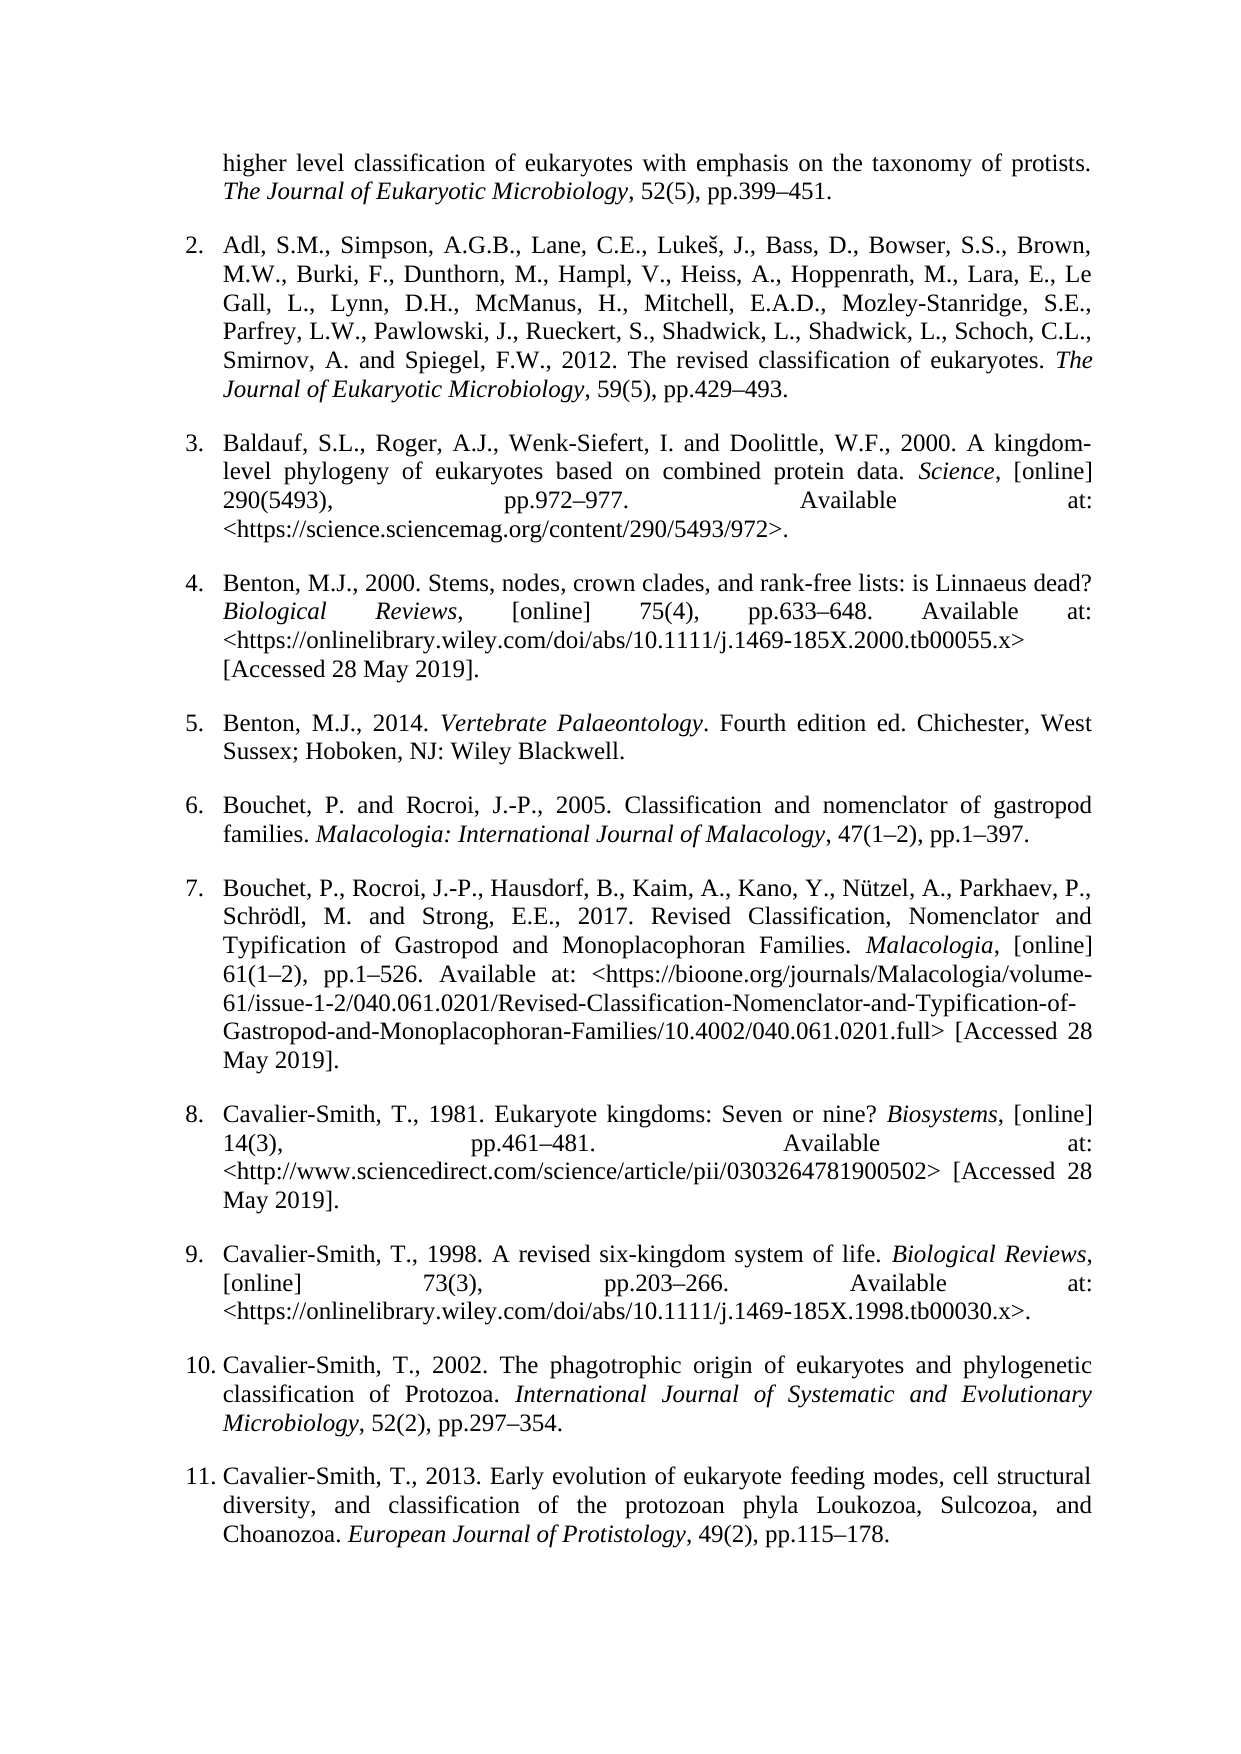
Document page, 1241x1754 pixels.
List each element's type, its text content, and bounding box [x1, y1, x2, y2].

list Cavalier-Smith, T., 2002. The phagotrophic origin of eukaryotes and phylogenetic classification of Protozoa. International Journal of Systematic and Evolutionary Microbiology, 52(2), pp.297–354. [185, 1350, 1093, 1436]
list Cavalier-Smith, T., 1981. Eukaryote kingdoms: Seven or nine? Biosystems, [online] 14(3), pp.461–481. Available at: <http://www.sciencedirect.com/science/article/pii/0303264781900502> [Accessed 28 May 2019]. [185, 1099, 1093, 1214]
list Adl, S.M., Simpson, A.G.B., Lane, C.E., Lukeš, J., Bass, D., Bowser, S.S., Brown, M.W., Burki, F., Dunthorn, M., Hampl, V., Heiss, A., Hoppenrath, M., Lara, E., Le Gall, L., Lynn, D.H., McManus, H., Mitchell, E.A.D., Mozley-Stanridge, S.E., Parfrey, L.W., Pawlowski, J., Rueckert, S., Shadwick, L., Shadwick, L., Schoch, C.L., Smirnov, A. and Spiegel, F.W., 2012. The revised classification of eukaryotes. The Journal of Eukaryotic Microbiology, 59(5), pp.429–493. [185, 230, 1093, 403]
list Bouchet, P., Rocroi, J.-P., Hausdorf, B., Kaim, A., Kano, Y., Nützel, A., Parkhaev, P., Schrödl, M. and Strong, E.E., 2017. Revised Classification, Nomenclator and Typification of Gastropod and Monoplacophoran Families. Malacologia, [online] 61(1–2), pp.1–526. Available at: <https://bioone.org/journals/Malacologia/volume-61/issue-1-2/040.061.0201/Revised-Classification-Nomenclator-and-Typification-of-Gastropod-and-Monoplacophoran-Families/10.4002/040.061.0201.full> [Accessed 28 May 2019]. [185, 873, 1093, 1074]
list Cavalier-Smith, T., 1998. A revised six-kingdom system of life. Biological Reviews, [online] 73(3), pp.203–266. Available at: <https://onlinelibrary.wiley.com/doi/abs/10.1111/j.1469-185X.1998.tb00030.x>. [185, 1239, 1093, 1325]
list Benton, M.J., 2014. Vertebrate Palaeontology. Fourth edition ed. Chichester, West Sussex; Hoboken, NJ: Wiley Blackwell. [185, 708, 1093, 765]
list Benton, M.J., 2000. Stems, nodes, crown clades, and rank-free lists: is Linnaeus dead? Biological Reviews, [online] 75(4), pp.633–648. Available at: <https://onlinelibrary.wiley.com/doi/abs/10.1111/j.1469-185X.2000.tb00055.x> [Accessed 28 May 2019]. [185, 568, 1093, 683]
list Baldauf, S.L., Roger, A.J., Wenk-Siefert, I. and Doolittle, W.F., 2000. A kingdom-level phylogeny of eukaryotes based on combined protein data. Science, [online] 290(5493), pp.972–977. Available at: <https://science.sciencemag.org/content/290/5493/972>. [185, 428, 1093, 543]
list higher level classification of eukaryotes with emphasis on the taxonomy of protists. The Journal of Eukaryotic Microbiology, 52(5), pp.399–451. [185, 148, 1093, 205]
list Bouchet, P. and Rocroi, J.-P., 2005. Classification and nomenclator of gastropod families. Malacologia: International Journal of Malacology, 47(1–2), pp.1–397. [185, 790, 1093, 848]
list Cavalier-Smith, T., 2013. Early evolution of eukaryote feeding modes, cell structural diversity, and classification of the protozoan phyla Loukozoa, Sulcozoa, and Choanozoa. European Journal of Protistology, 49(2), pp.115–178. [185, 1461, 1093, 1548]
